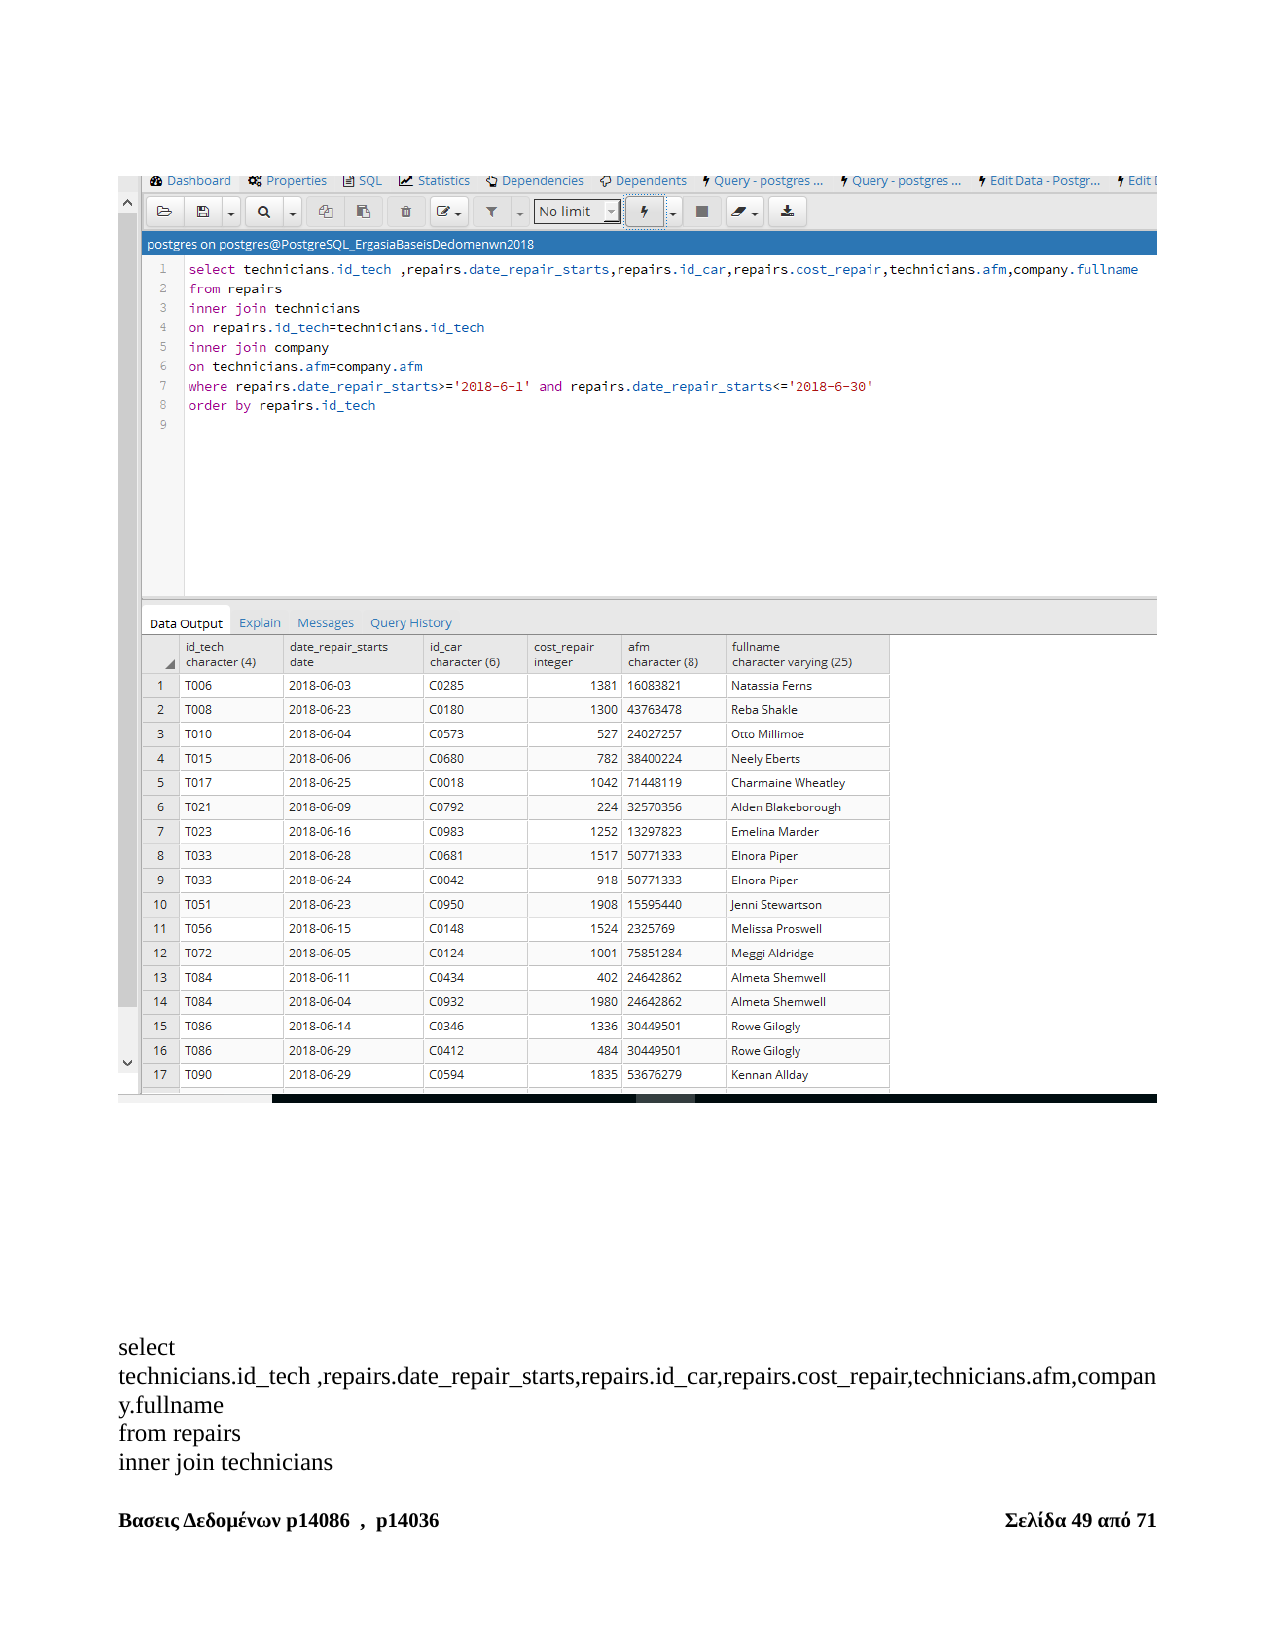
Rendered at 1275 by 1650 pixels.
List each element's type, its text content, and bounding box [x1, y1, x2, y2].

picture [118, 176, 1157, 1103]
text select technicians.id_tech ,repairs.date_repair_starts,repairs.id_car,repairs.cost_repair,technicians.afm,company.fullname from repairs inner join technicians [118, 1332, 1157, 1476]
